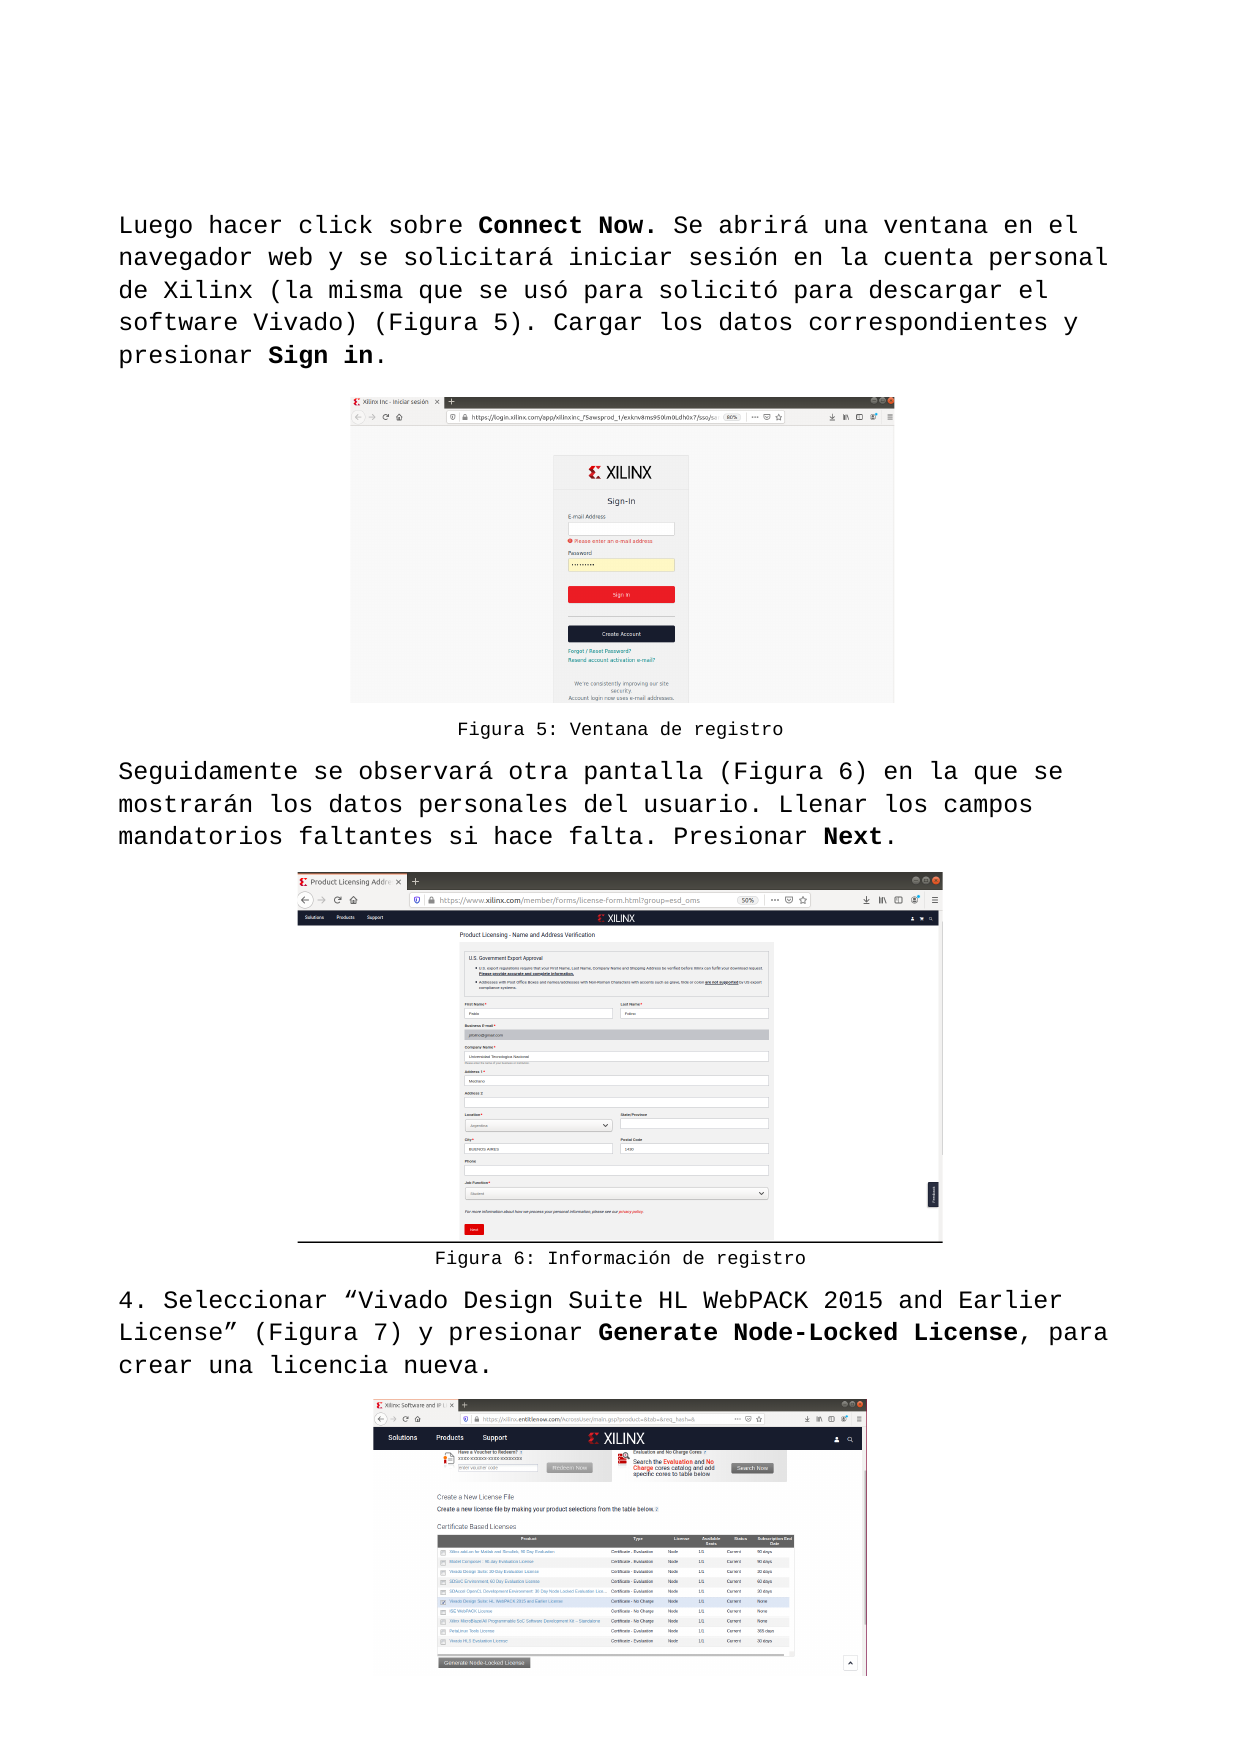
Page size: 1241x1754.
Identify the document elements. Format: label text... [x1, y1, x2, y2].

text 4. Seleccionar “Vivado Design Suite HL WebPACK 2015 and Earlier License” (Figura 7) y presionar Generate Node-Locked License, para crear una licencia nueva. [118, 1287, 1122, 1381]
text Figura 6: Información de registro [118, 1248, 1122, 1270]
picture [350, 397, 895, 703]
picture [297, 872, 943, 1243]
text Seguidamente se observará otra pantalla (Figura 6) en la que se mostrarán los datos personales del usuario. Llenar los campos mandatorios faltantes si hace falta. Presionar Next. [118, 759, 1122, 852]
text Luego hacer click sobre Connect Now. Se abrirá una ventana en el navegador web y se solicitará iniciar sesión en la cuenta personal de Xilinx (la misma que se usó para solicitó para descargar el software Vivado) (Figura 5). Cargar los datos correspondientes y presionar Sign in. [118, 212, 1122, 371]
picture [373, 1399, 867, 1676]
text Figura 5: Ventana de registro [118, 720, 1122, 741]
